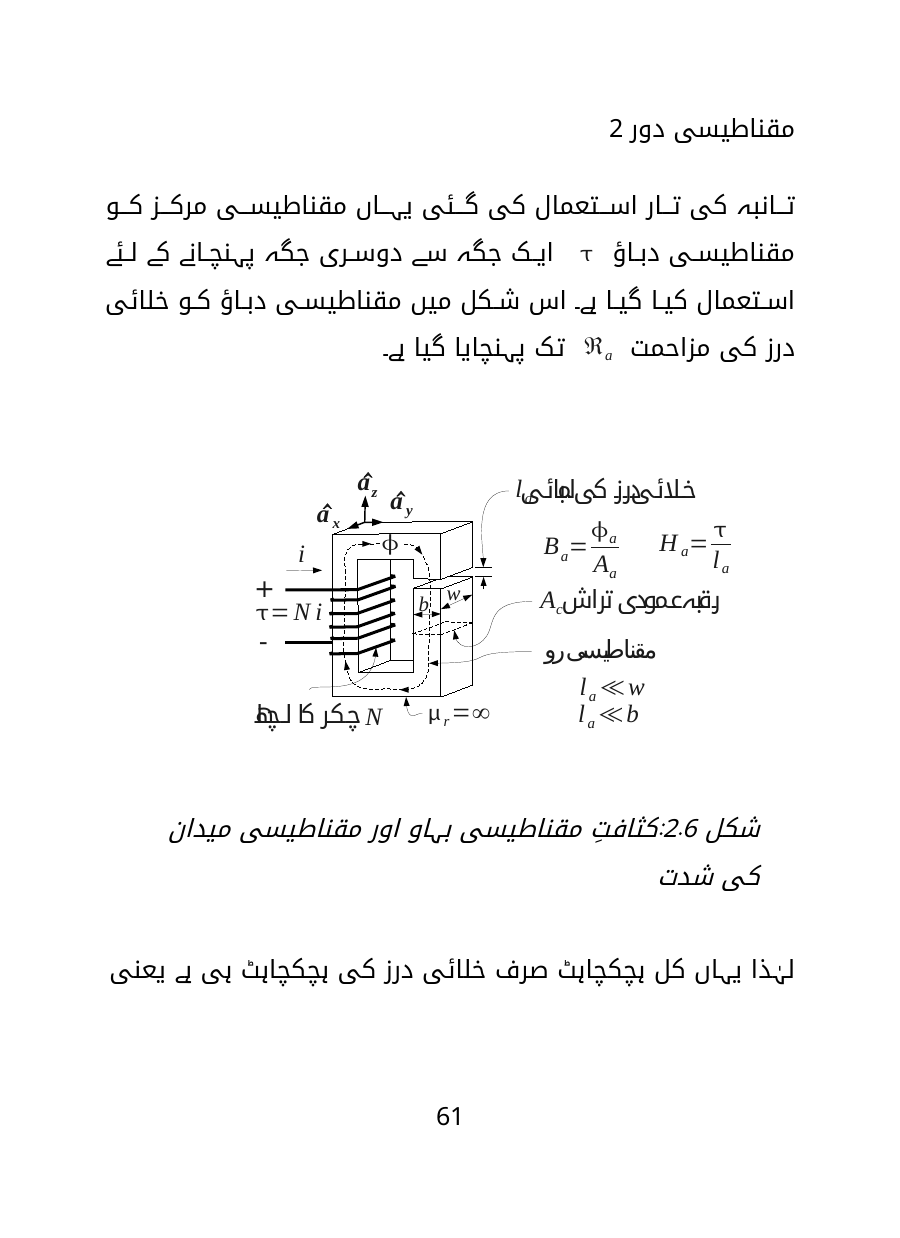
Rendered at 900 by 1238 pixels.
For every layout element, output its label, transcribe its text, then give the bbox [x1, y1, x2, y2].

text حصہ 2.2 میں ہم نے برقی مثال دی۔ یہاں ہم مقناطیسی مثال پیش کرتے ہیں۔ شکل 2.6 میں ایک مقناطیسی مثال دکھایا گیا ہے۔یہاں مقناطیسی مرکز کی لی گئی ہے لہٰذا اس مرکز کی ہچکچاہٹ صفر ہو گی۔ لہٰذا جیسے حصہ 2.2 میں تانبہ کی تار استعمال کی گئی یہاں مقناطیسی مرکز کو مقناطیسی دباؤ ایک جگہ سے دوسری جگہ پہنچانے کے لئے استعمال کیا گیا ہے۔ اس شکل میں مقناطیسی دباؤ کو خلائی درز کی مزاحمتتک پہنچایا گیا ہے۔ [105, 182, 795, 372]
text لہٰذا یہاں کل ہچکچاہٹ صرف خلائی درز کی ہچکچاہٹ ہی ہے یعنی [105, 947, 795, 994]
text شکل 2.6:کثافتِ مقناطیسی بہاو اور مقناطیسی میدان کی شدت [140, 397, 760, 900]
